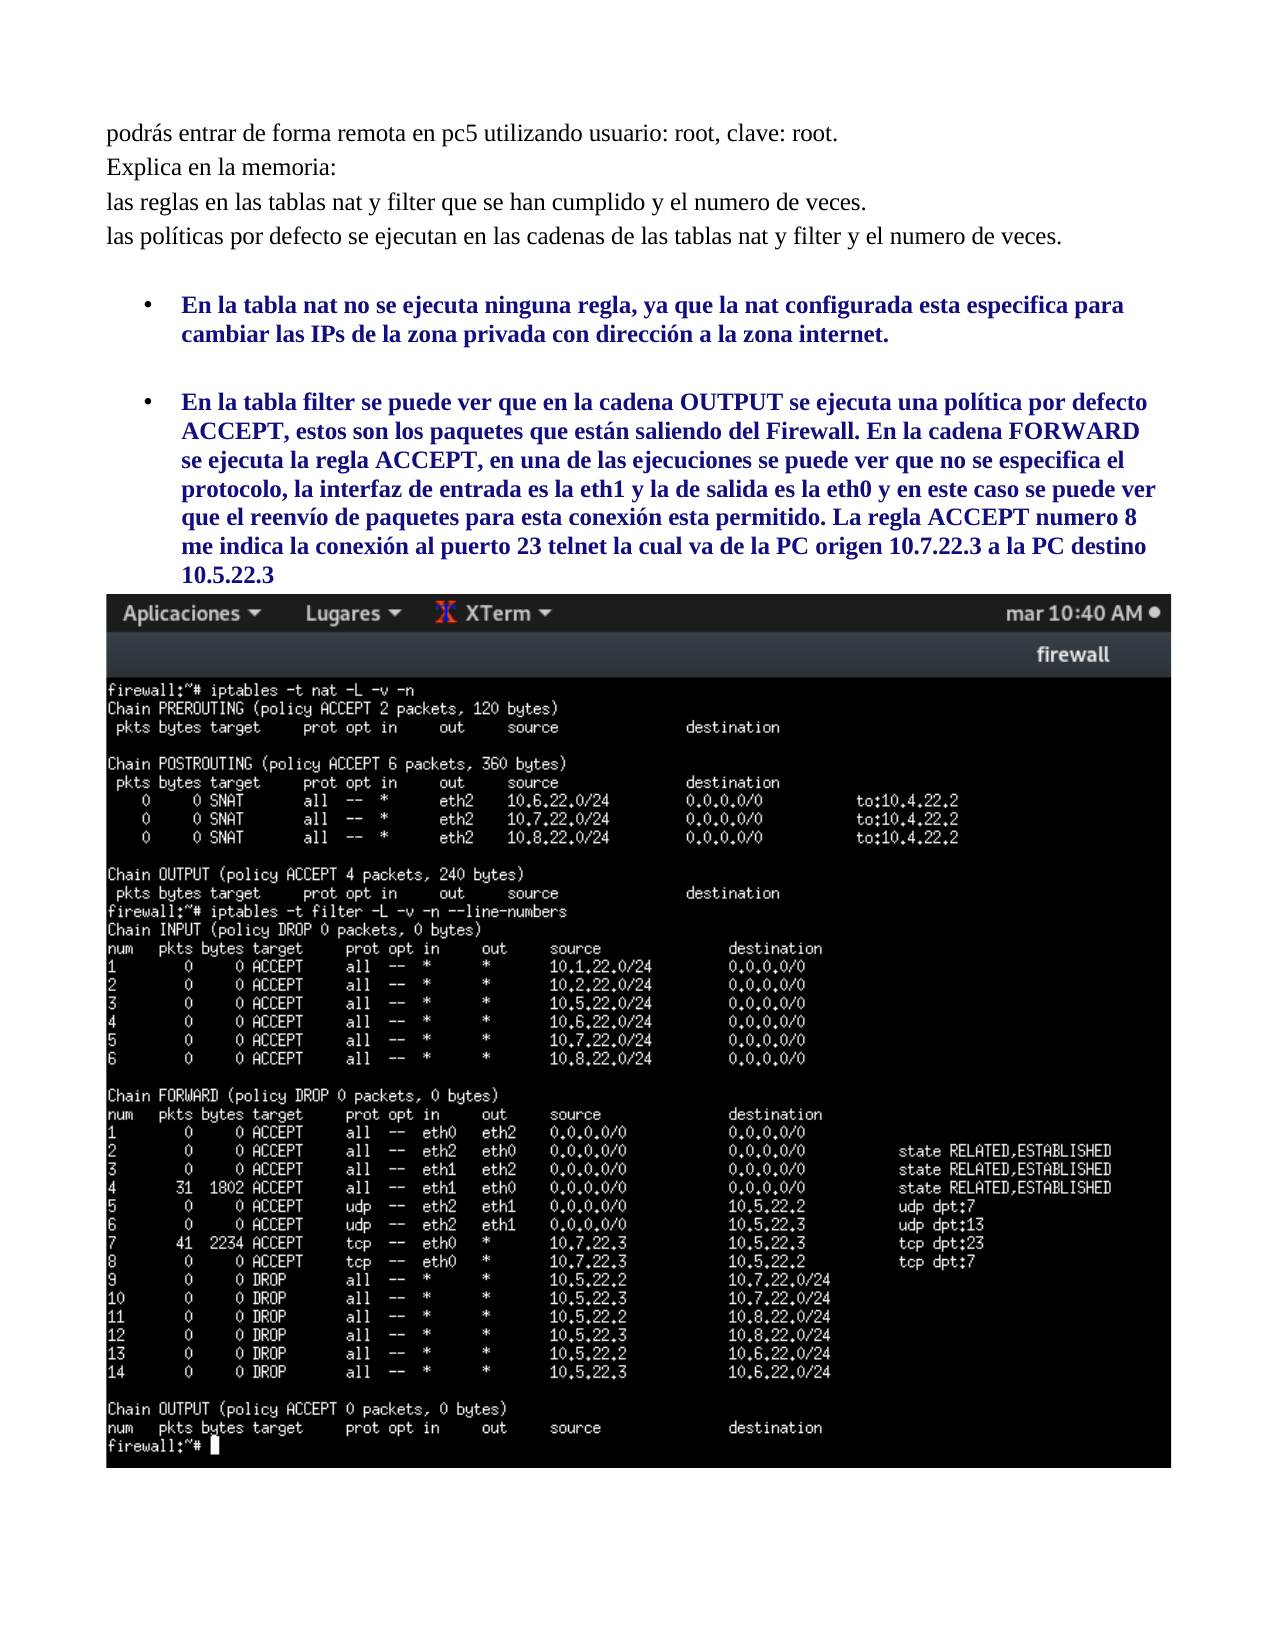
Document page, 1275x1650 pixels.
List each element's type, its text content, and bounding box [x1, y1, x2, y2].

list En la tabla nat no se ejecuta ninguna regla, ya que la nat configurada esta especifica para cambiar las IPs de la zona privada con dirección a la zona internet. [144, 290, 1167, 347]
text Explica en la memoria: [106, 152, 1148, 181]
list En la tabla filter se puede ver que en la cadena OUTPUT se ejecuta una política por defecto ACCEPT, estos son los paquetes que están saliendo del Firewall. En la cadena FORWARD se ejecuta la regla ACCEPT, en una de las ejecuciones se puede ver que no se especifica el protocolo, la interfaz de entrada es la eth1 y la de salida es la eth0 y en este caso se puede ver que el reenvío de paquetes para esta conexión esta permitido. La regla ACCEPT numero 8 me indica la conexión al puerto 23 telnet la cual va de la PC origen 10.7.22.3 a la PC destino 10.5.22.3 [144, 387, 1167, 589]
text podrás entrar de forma remota en pc5 utilizando usuario: root, clave: root. [106, 118, 1148, 147]
text las políticas por defecto se ejecutan en las cadenas de las tablas nat y filter y el numero de veces. [106, 221, 1148, 250]
text las reglas en las tablas nat y filter que se han cumplido y el numero de veces. [106, 187, 1148, 216]
